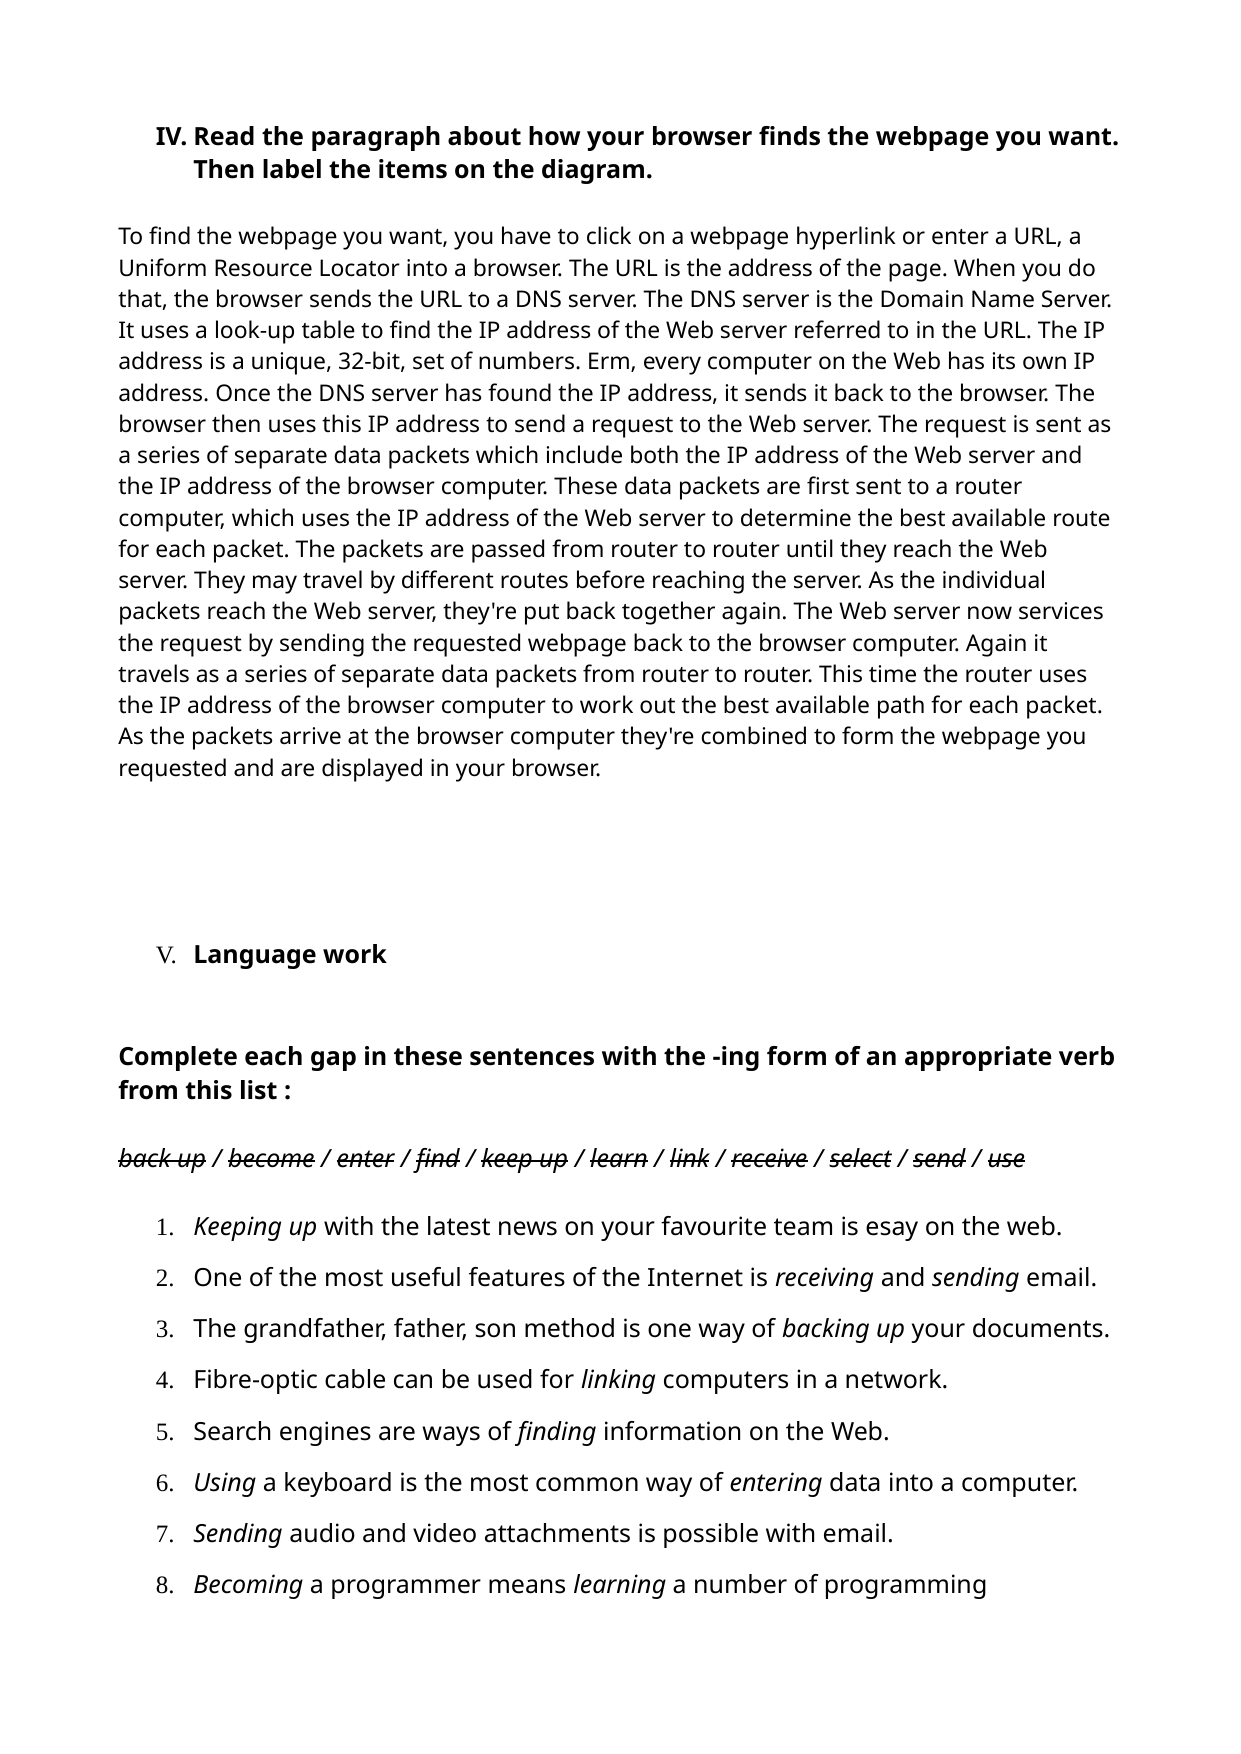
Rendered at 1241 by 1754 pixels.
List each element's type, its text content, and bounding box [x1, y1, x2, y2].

list Language work [156, 937, 1122, 971]
list Search engines are ways of finding information on the Web. [156, 1413, 1122, 1447]
text Complete each gap in these sentences with the -ing form of an appropriate verb from this list : [118, 1039, 1122, 1107]
list Using a keyboard is the most common way of entering data into a computer. [156, 1464, 1122, 1498]
text back up / become / enter / find / keep up / learn / link / receive / select / send / use [118, 1141, 1122, 1175]
list Read the paragraph about how your browser finds the webpage you want. Then label the items on the diagram. [156, 118, 1122, 186]
list Sending audio and video attachments is possible with email. [156, 1515, 1122, 1549]
text To find the webpage you want, you have to click on a webpage hyperlink or enter a URL, a Uniform Resource Locator into a browser. The URL is the address of the page. When you do that, the browser sends the URL to a DNS server. The DNS server is the Domain Name Server. It uses a look-up table to find the IP address of the Web server referred to in the URL. The IP address is a unique, 32-bit, set of numbers. Erm, every computer on the Web has its own IP address. Once the DNS server has found the IP address, it sends it back to the browser. The browser then uses this IP address to send a request to the Web server. The request is sent as a series of separate data packets which include both the IP address of the Web server and the IP address of the browser computer. These data packets are first sent to a router computer, which uses the IP address of the Web server to determine the best available route for each packet. The packets are passed from router to router until they reach the Web server. They may travel by different routes before reaching the server. As the individual packets reach the Web server, they're put back together again. The Web server now services the request by sending the requested webpage back to the browser computer. Again it travels as a series of separate data packets from router to router. This time the router uses the IP address of the browser computer to work out the best available path for each packet. As the packets arrive at the browser computer they're combined to form the webpage you requested and are displayed in your browser. [118, 220, 1122, 783]
list Keeping up with the latest news on your favourite team is esay on the web. [156, 1209, 1122, 1243]
list Becoming a programmer means learning a number of programming [156, 1566, 1122, 1600]
list Fibre-optic cable can be used for linking computers in a network. [156, 1362, 1122, 1396]
list The grandfather, father, son method is one way of backing up your documents. [156, 1311, 1122, 1345]
list One of the most useful features of the Internet is receiving and sending email. [156, 1260, 1122, 1294]
